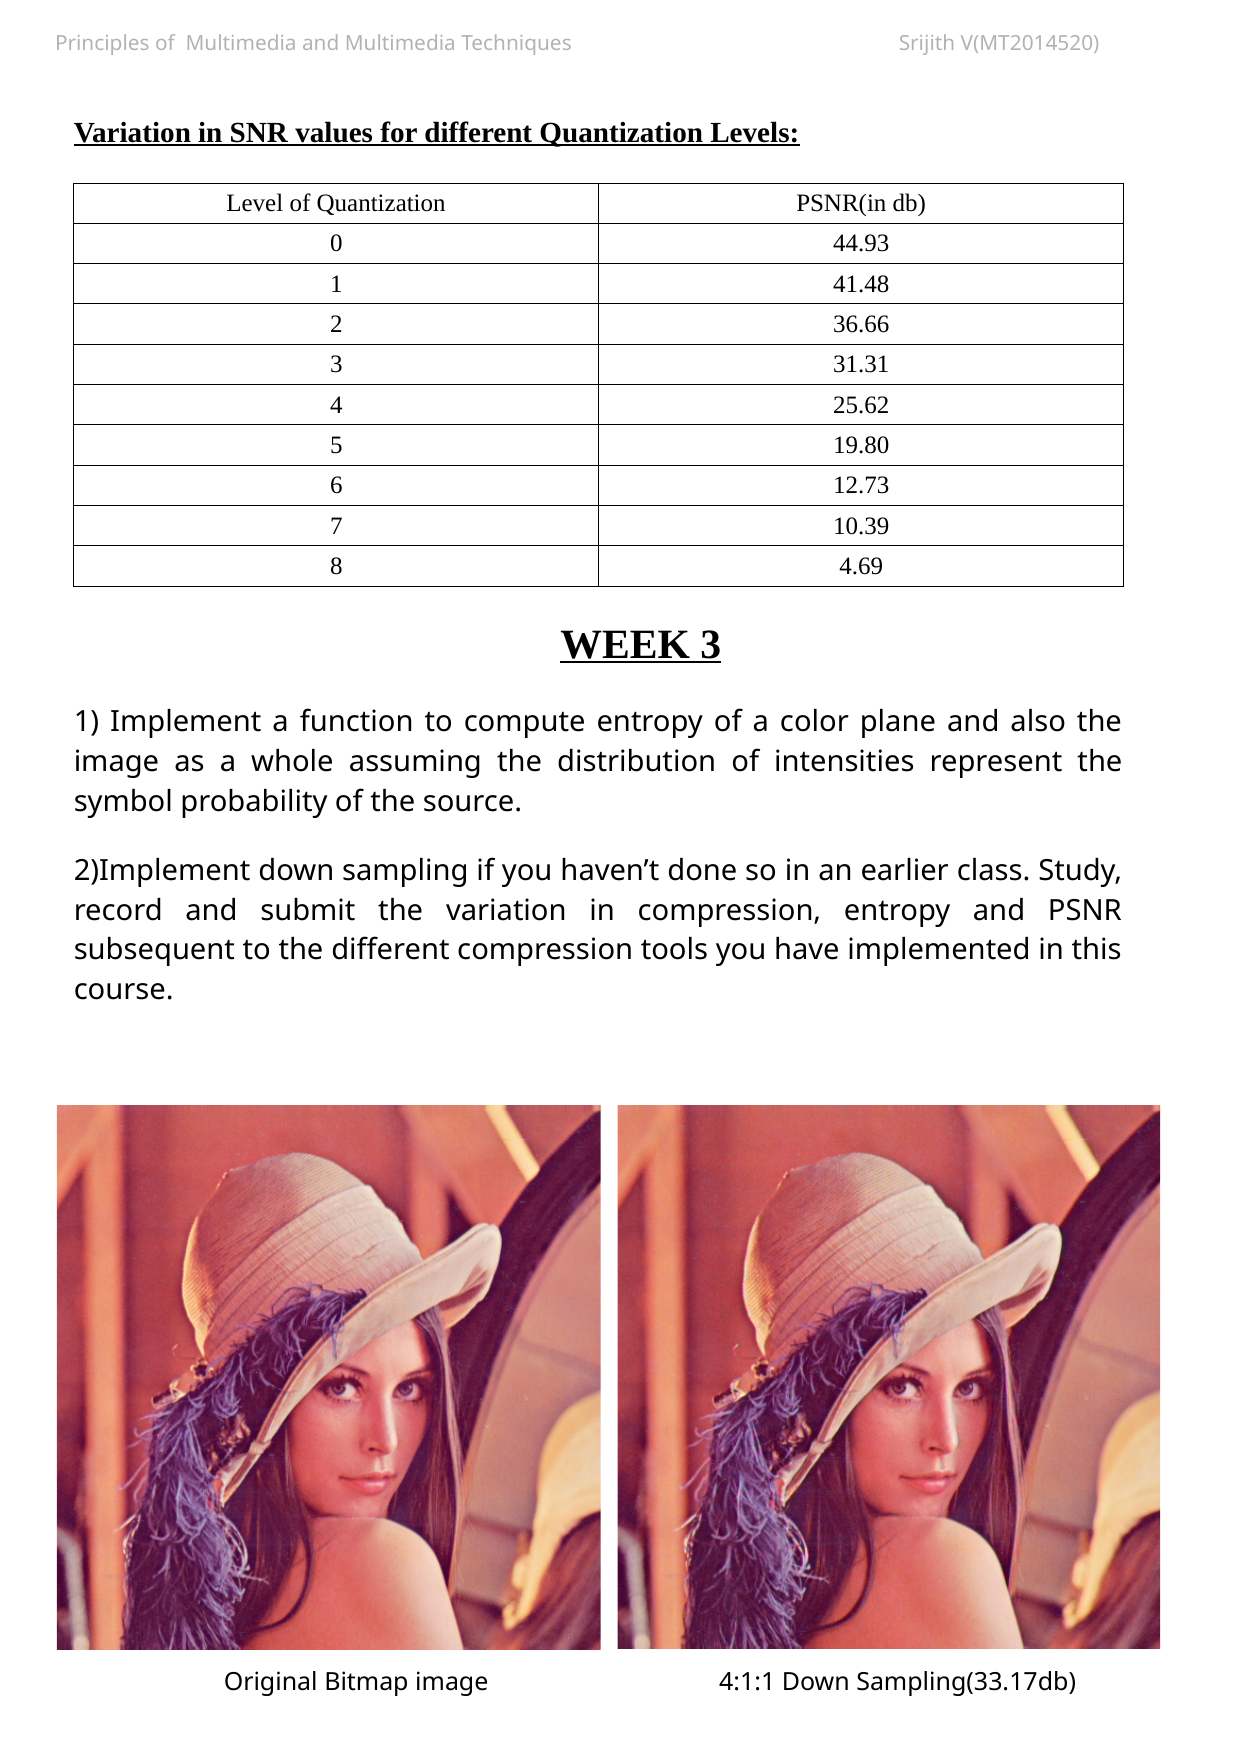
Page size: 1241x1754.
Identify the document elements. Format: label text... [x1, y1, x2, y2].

table_header PSNR(in db) [599, 184, 1123, 223]
table_cell 3 [74, 345, 598, 384]
table_cell 19.80 [599, 425, 1123, 464]
table_cell 4 [74, 385, 598, 424]
table_header Level of Quantization [74, 184, 598, 223]
table_cell 0 [74, 224, 598, 263]
table_cell 4.69 [599, 546, 1123, 586]
table_cell 44.93 [599, 224, 1123, 263]
table_cell 36.66 [599, 304, 1123, 344]
table_cell 5 [74, 425, 598, 464]
title 1) Implement a function to compute entropy of a color plane and also the image as a whole assuming the distribution of intensities represent the symbol probability of the source. [73, 701, 1123, 820]
picture [617, 1105, 1160, 1649]
table_cell 10.39 [599, 506, 1123, 545]
table_cell 41.48 [599, 264, 1123, 303]
table_cell 6 [74, 466, 598, 505]
title 2)Implement down sampling if you haven’t done so in an earlier class. Study, record and submit the variation in compression, entropy and PSNR subsequent to the different compression tools you have implemented in this course. [73, 849, 1123, 1008]
table_cell 1 [74, 264, 598, 303]
table_cell 12.73 [599, 466, 1123, 505]
text WEEK 3 [73, 619, 1208, 667]
table_cell 2 [74, 304, 598, 344]
table_cell 31.31 [599, 345, 1123, 384]
table_cell 8 [74, 546, 598, 586]
table_cell 25.62 [599, 385, 1123, 424]
text Variation in SNR values for different Quantization Levels: [73, 115, 1208, 149]
picture [56, 1105, 601, 1650]
table_cell 7 [74, 506, 598, 545]
text Original Bitmap image 4:1:1 Down Sampling(33.17db) [73, 1445, 1208, 1698]
